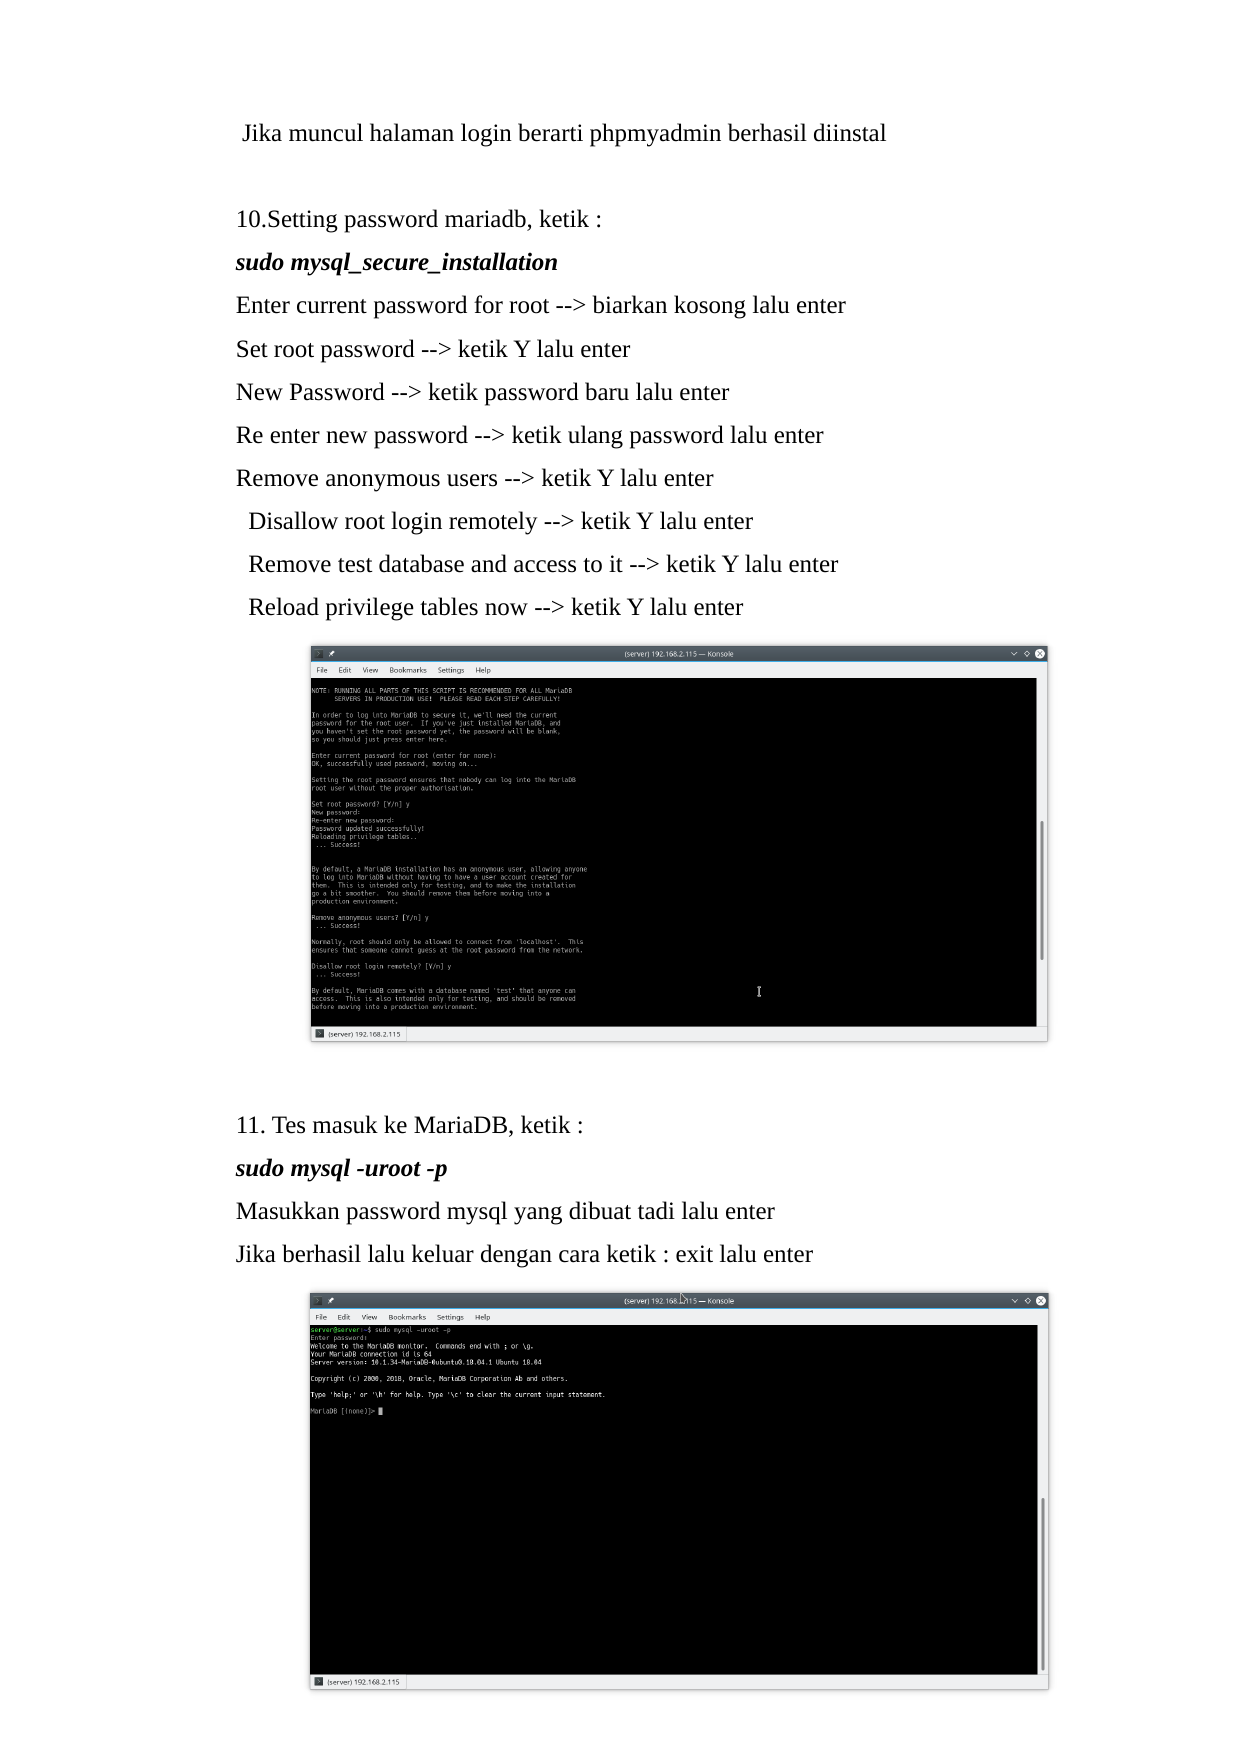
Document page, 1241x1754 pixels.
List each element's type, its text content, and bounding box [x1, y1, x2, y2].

text 11. Tes masuk ke MariaDB, ketik : [236, 1110, 1122, 1139]
text Remove anonymous users --> ketik Y lalu enter [236, 463, 1122, 492]
picture [300, 635, 1058, 1052]
text Re enter new password --> ketik ulang password lalu enter [236, 420, 1122, 449]
text Set root password --> ketik Y lalu enter [236, 334, 1122, 362]
text Enter current password for root --> biarkan kosong lalu enter [236, 291, 1122, 319]
picture [299, 1282, 1059, 1700]
text Masukkan password mysql yang dibuat tadi lalu enter [236, 1196, 1122, 1225]
text Remove test database and access to it --> ketik Y lalu enter [236, 549, 1122, 578]
text Disallow root login remotely --> ketik Y lalu enter [236, 506, 1122, 535]
text Jika muncul halaman login berarti phpmyadmin berhasil diinstal [236, 118, 1122, 147]
text New Password --> ketik password baru lalu enter [236, 377, 1122, 406]
text 10.Setting password mariadb, ketik : [236, 204, 1122, 233]
text sudo mysql_secure_installation [236, 247, 1122, 276]
text Reload privilege tables now --> ketik Y lalu enter [236, 592, 1122, 621]
text sudo mysql -uroot -p [236, 1153, 1122, 1182]
text Jika berhasil lalu keluar dengan cara ketik : exit lalu enter [236, 1239, 1122, 1268]
